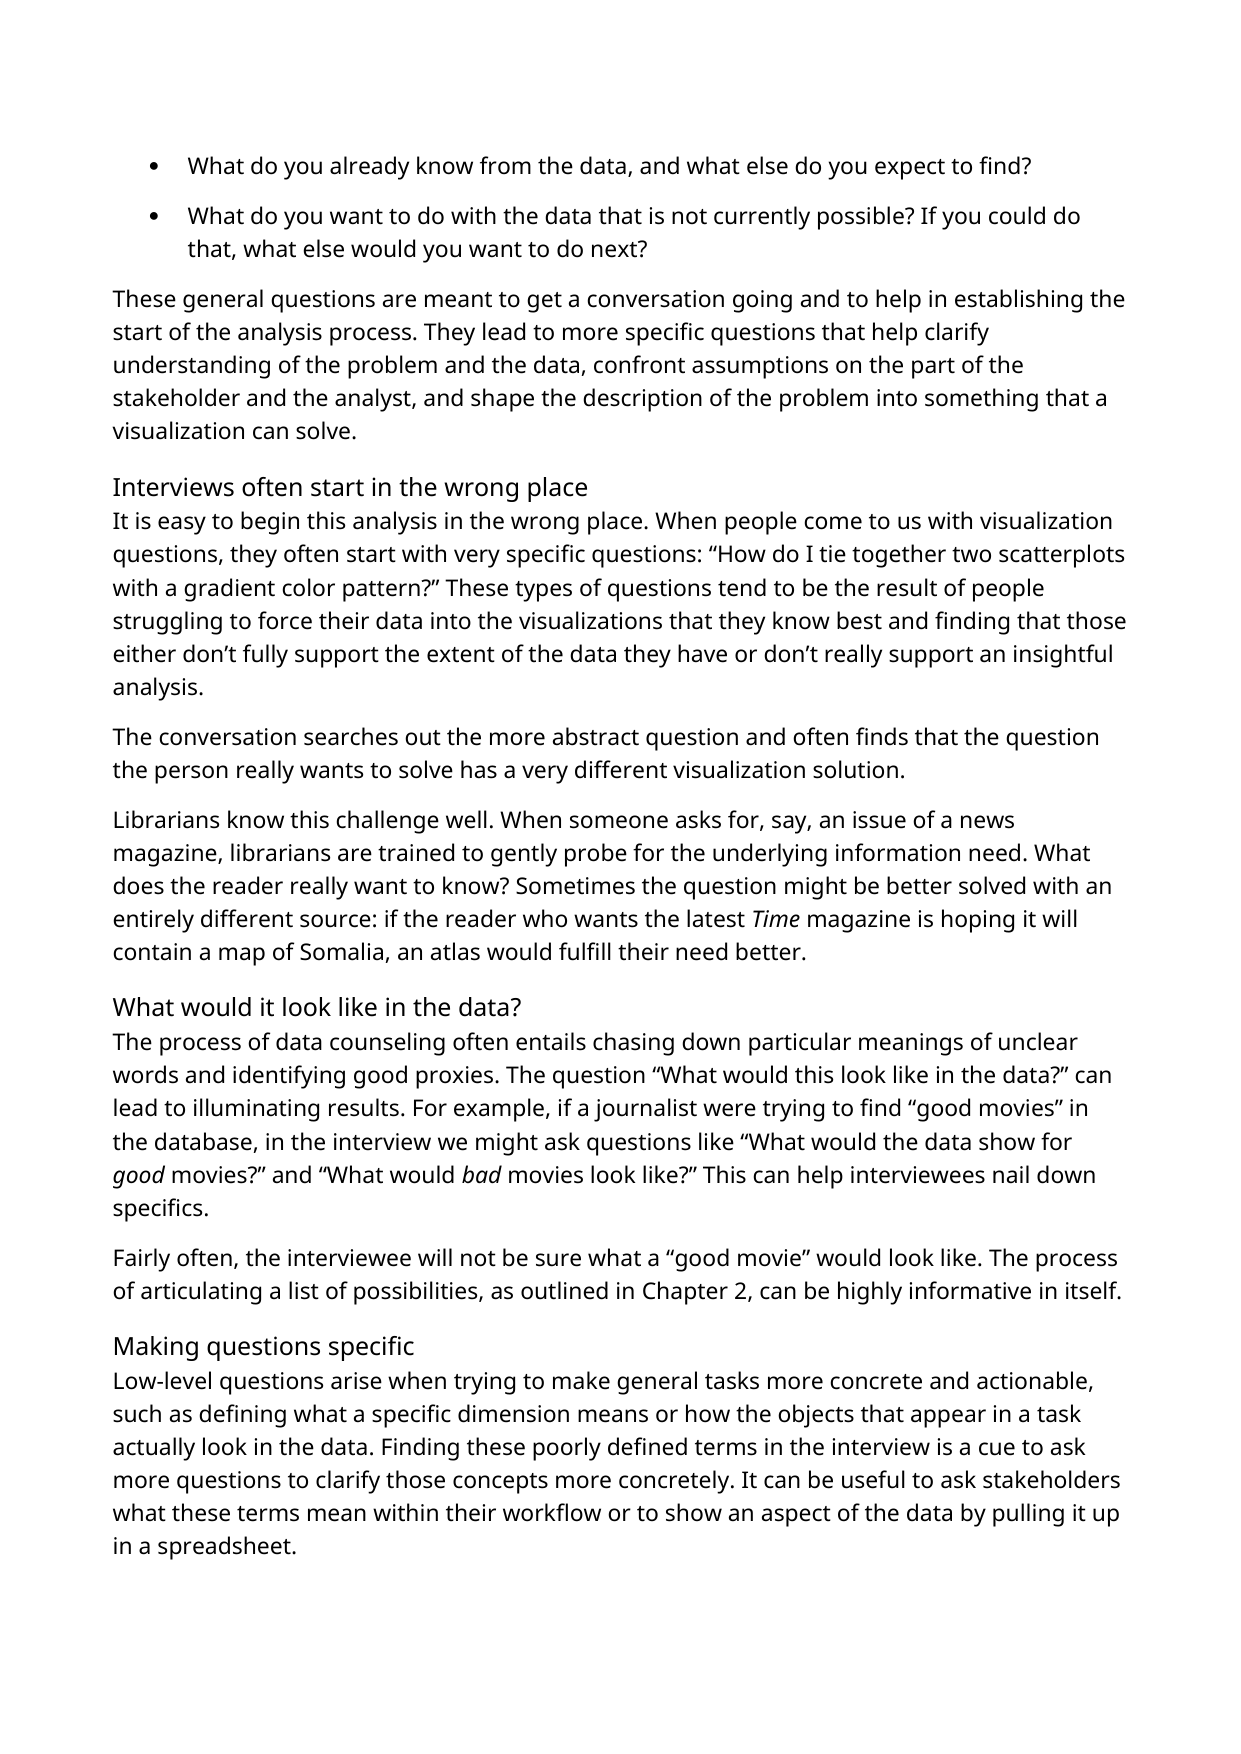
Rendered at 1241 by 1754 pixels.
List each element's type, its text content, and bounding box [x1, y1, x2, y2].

text The conversation searches out the more abstract question and often finds that the question the person really wants to solve has a very different visualization solution. [112, 721, 1128, 785]
text It is easy to begin this analysis in the wrong place. When people come to us with visualization questions, they often start with very specific questions: “How do I tie together two scatterplots with a gradient color pattern?” These types of questions tend to be the result of people struggling to force their data into the visualizations that they know best and finding that those either don’t fully support the extent of the data they have or don’t really support an insightful analysis. [112, 505, 1128, 702]
subtitle Making questions specific [112, 1328, 1128, 1363]
list What do you want to do with the data that is not currently possible? If you could do that, what else would you want to do next? [150, 200, 1128, 264]
text Fairly often, the interviewee will not be sure what a “good movie” would look like. The process of articulating a list of possibilities, as outlined in Chapter 2, can be highly informative in itself. [112, 1241, 1128, 1306]
list What do you already know from the data, and what else do you expect to find? [150, 150, 1128, 181]
subtitle What would it look like in the data? [112, 990, 1128, 1024]
text Low-level questions arise when trying to make general tasks more concrete and actionable, such as defining what a specific dimension means or how the objects that appear in a task actually look in the data. Finding these poorly defined terms in the interview is a cue to ask more questions to clarify those concepts more concretely. It can be useful to ask stakeholders what these terms mean within their workflow or to show an aspect of the data by pulling it up in a spreadsheet. [112, 1364, 1128, 1561]
text The process of data counseling often entails chasing down particular meanings of unclear words and identifying good proxies. The question “What would this look like in the data?” can lead to illuminating results. For example, if a journalist were trying to find “good movies” in the database, in the interview we might ask questions like “What would the data show for good movies?” and “What would bad movies look like?” This can help interviewees nail down specifics. [112, 1026, 1128, 1223]
text Librarians know this challenge well. When someone asks for, say, an issue of a news magazine, librarians are trained to gently probe for the underlying information need. What does the reader really want to know? Sometimes the question might be better solved with an entirely different source: if the reader who wants the latest Time magazine is hoping it will contain a map of Somalia, an atlas would fulfill their need better. [112, 803, 1128, 967]
text These general questions are meant to get a conversation going and to help in establishing the start of the analysis process. They lead to more specific questions that help clarify understanding of the problem and the data, confront assumptions on the part of the stakeholder and the analyst, and shape the description of the problem into something that a visualization can solve. [112, 283, 1128, 446]
subtitle Interviews often start in the wrong place [112, 469, 1128, 503]
